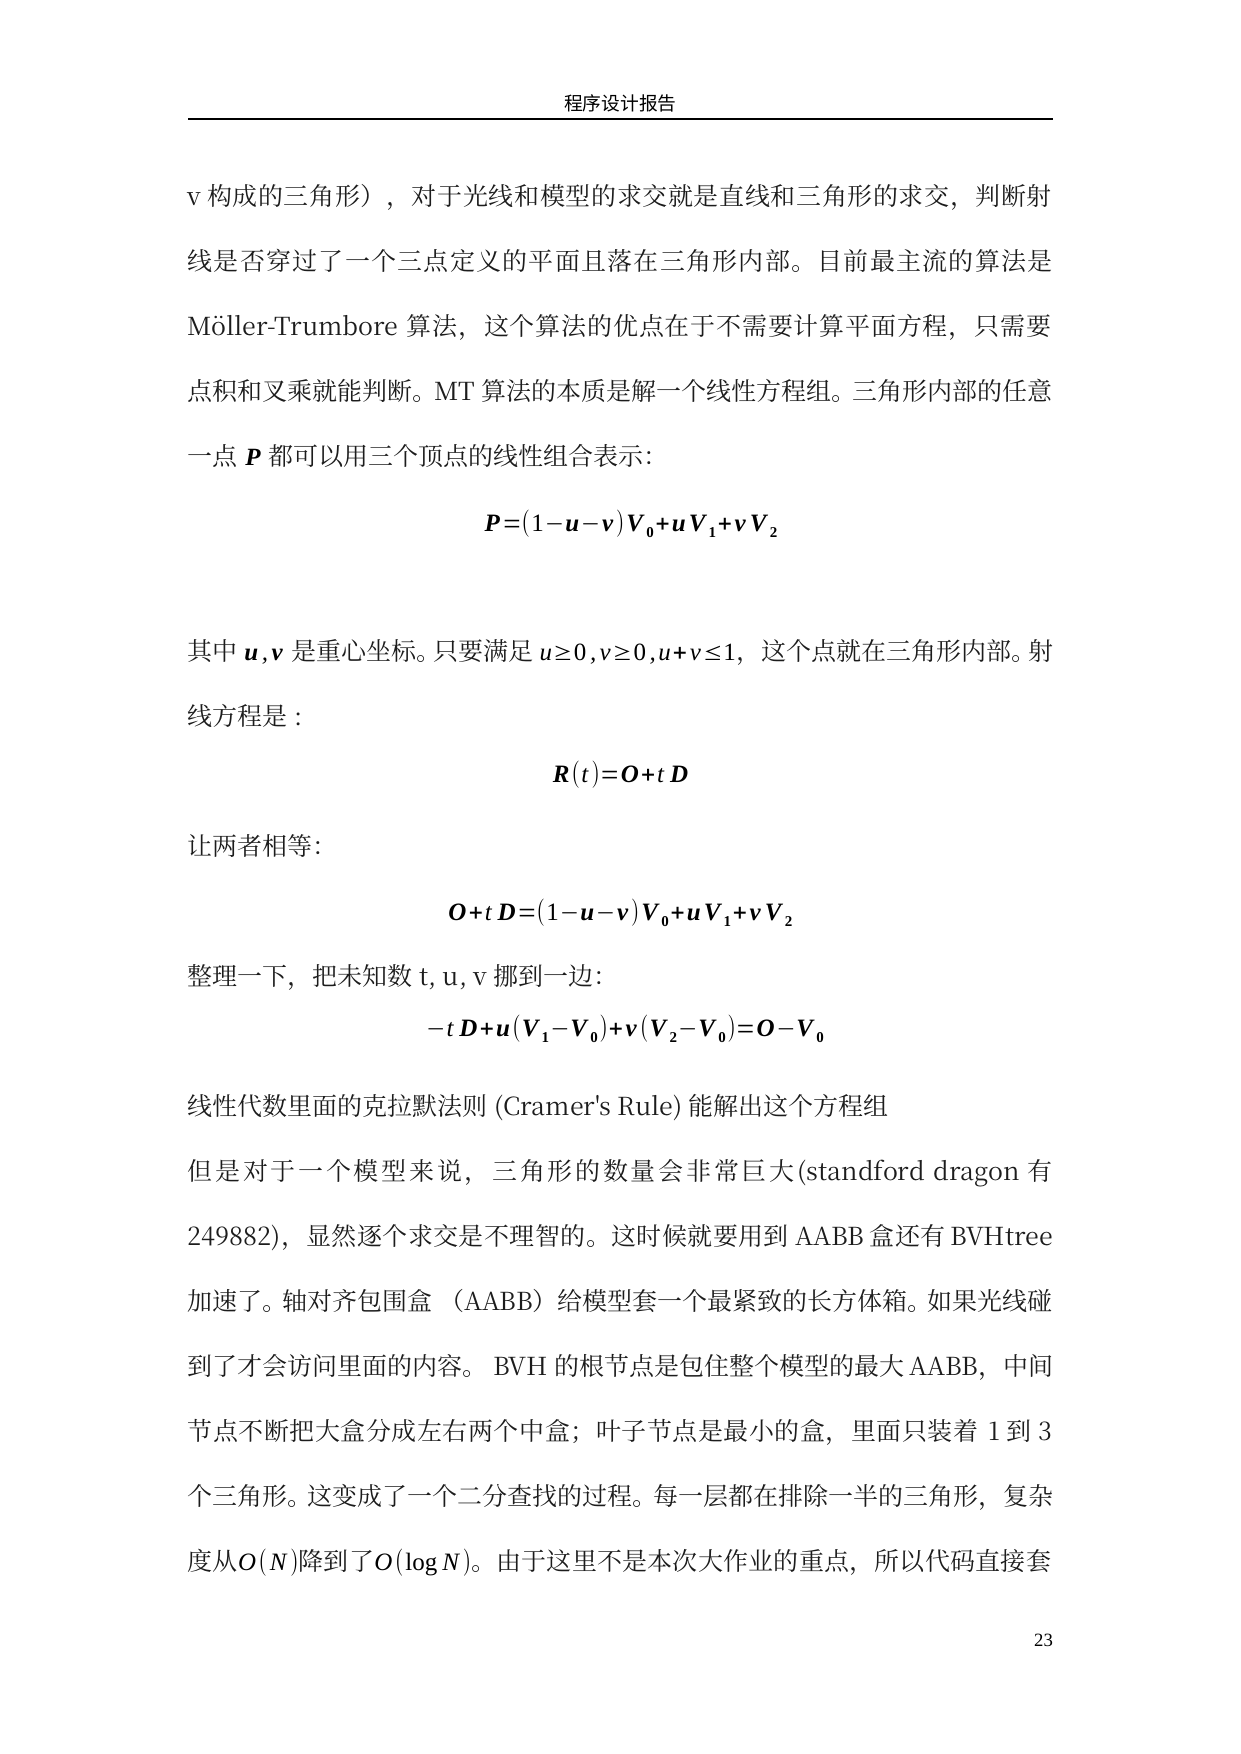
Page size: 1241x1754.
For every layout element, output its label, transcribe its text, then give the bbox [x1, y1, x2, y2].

text 线性代数里面的克拉默法则 (Cramer's Rule) 能解出这个方程组 [187, 1007, 1053, 1137]
text 其中 是重心坐标。只要满足 ，这个点就在三角形内部。射线方程是 : [187, 617, 1053, 747]
text v构成的三角形），对于光线和模型的求交就是直线和三角形的求交，判断射线是否穿过了一个三点定义的平面且落在三角形内部。目前最主流的算法是Möller-Trumbore 算法，这个算法的优点在于不需要计算平面方程，只需要点积和叉乘就能判断。MT 算法的本质是解一个线性方程组。三角形内部的任意一点 都可以用三个顶点的线性组合表示： [187, 162, 1053, 487]
text 让两者相等： [187, 747, 1053, 877]
text 整理一下，把未知数 t, u, v 挪到一边： [187, 877, 1053, 1007]
text 但是对于一个模型来说，三角形的数量会非常巨大(standford dragon有249882)，显然逐个求交是不理智的。这时候就要用到AABB盒还有BVHtree加速了。轴对齐包围盒 （AABB）给模型套一个最紧致的长方体箱。如果光线碰到了才会访问里面的内容。 BVH 的根节点是包住整个模型的最大AABB，中间节点不断把大盒分成左右两个中盒；叶子节点是最小的盒，里面只装着 1到 3 个三角形。这变成了一个二分查找的过程。每一层都在排除一半的三角形，复杂度从降到了。由于这里不是本次大作业的重点，所以代码直接套 [187, 1137, 1053, 1592]
